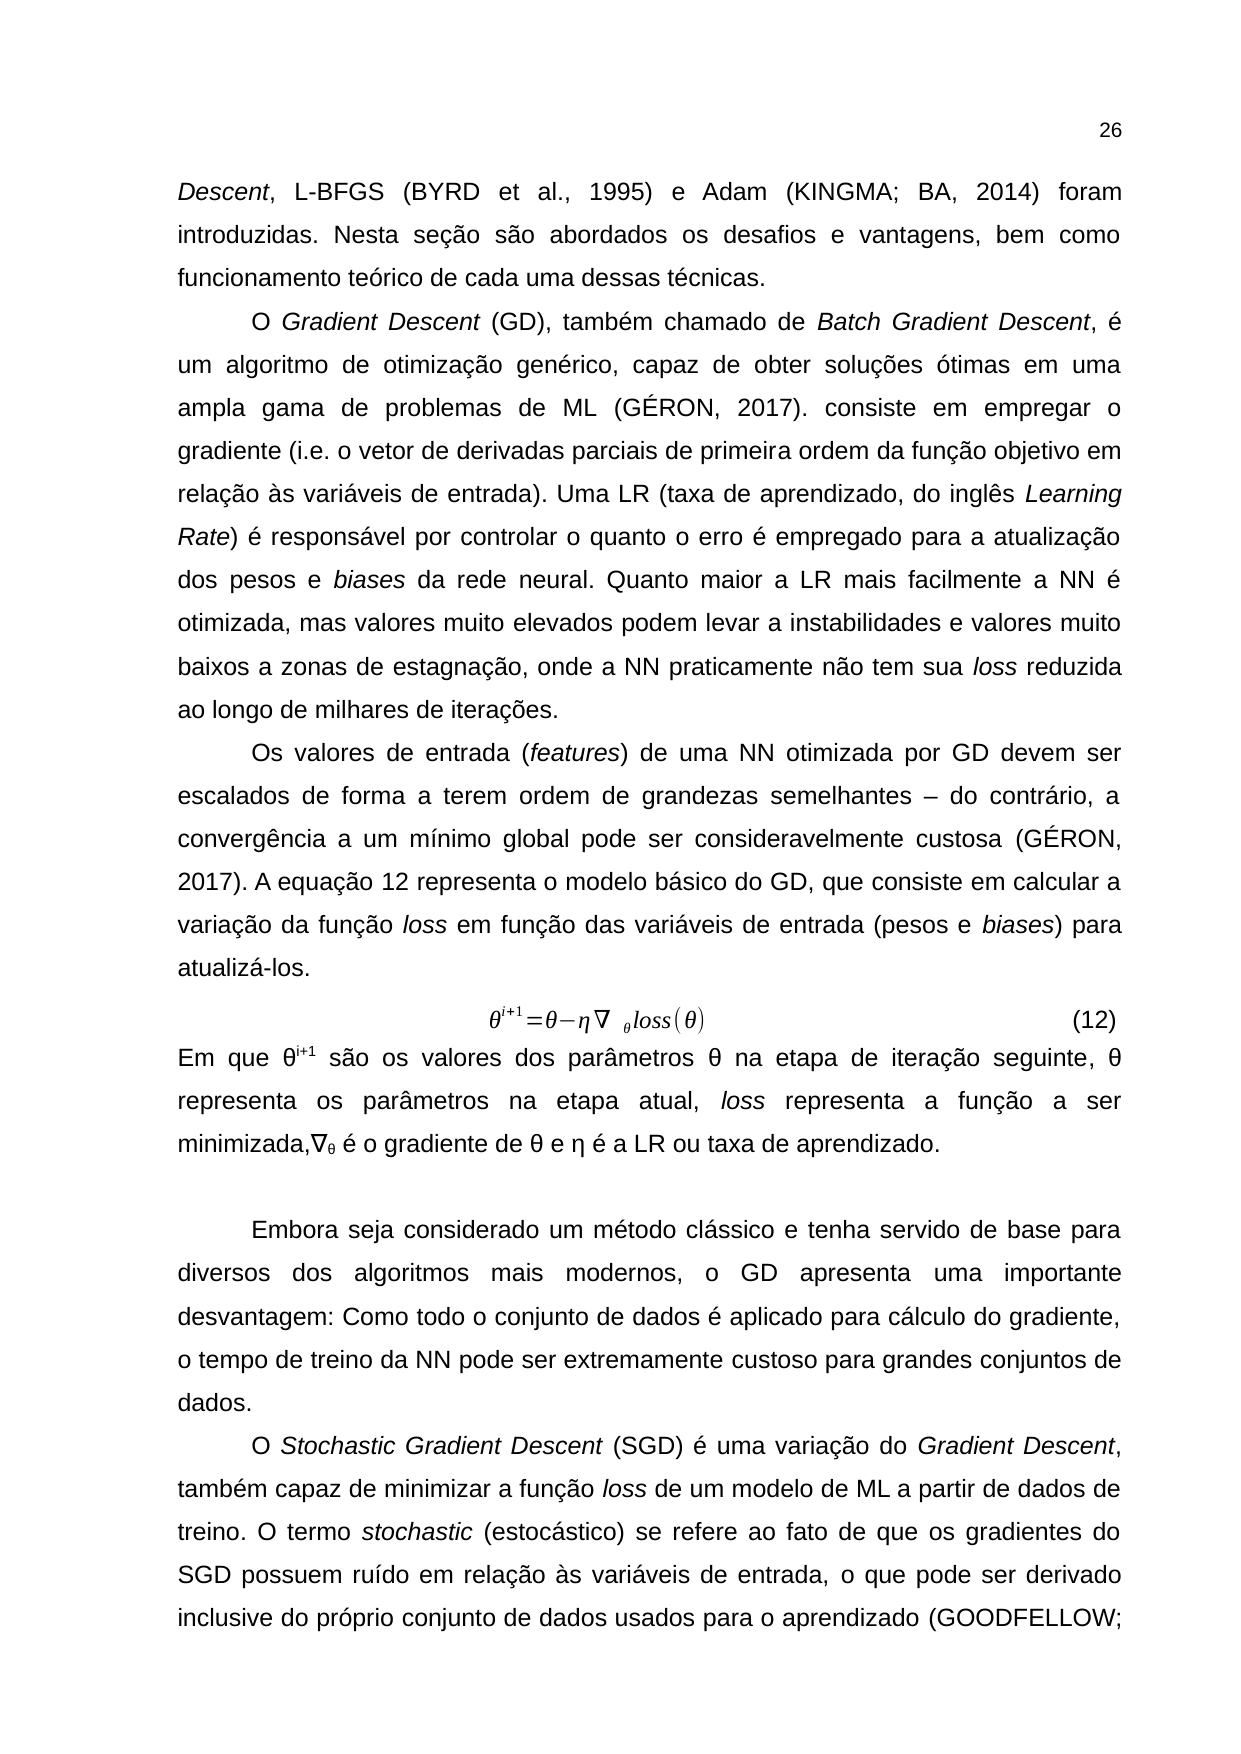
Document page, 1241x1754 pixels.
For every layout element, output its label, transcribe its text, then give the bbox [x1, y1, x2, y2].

text O Gradient Descent (GD), também chamado de Batch Gradient Descent, é um algoritmo de otimização genérico, capaz de obter soluções ótimas em uma ampla gama de problemas de ML (GÉRON, 2017). consiste em empregar o gradiente (i.e. o vetor de derivadas parciais de primeira ordem da função objetivo em relação às variáveis de entrada). Uma LR (taxa de aprendizado, do inglês Learning Rate) é responsável por controlar o quanto o erro é empregado para a atualização dos pesos e biases da rede neural. Quanto maior a LR mais facilmente a NN é otimizada, mas valores muito elevados podem levar a instabilidades e valores muito baixos a zonas de estagnação, onde a NN praticamente não tem sua loss reduzida ao longo de milhares de iterações. [177, 306, 1122, 723]
text Embora seja considerado um método clássico e tenha servido de base para diversos dos algoritmos mais modernos, o GD apresenta uma importante desvantagem: Como todo o conjunto de dados é aplicado para cálculo do gradiente, o tempo de treino da NN pode ser extremamente custoso para grandes conjuntos de dados. [177, 1215, 1122, 1417]
text Descent, L-BFGS (BYRD et al., 1995) e Adam (KINGMA; BA, 2014) foram introduzidas. Nesta seção são abordados os desafios e vantagens, bem como funcionamento teórico de cada uma dessas técnicas. [177, 177, 1122, 292]
text Os valores de entrada (features) de uma NN otimizada por GD devem ser escalados de forma a terem ordem de grandezas semelhantes – do contrário, a convergência a um mínimo global pode ser consideravelmente custosa (GÉRON, 2017). A equação 12 representa o modelo básico do GD, que consiste em calcular a variação da função loss em função das variáveis de entrada (pesos e biases) para atualizá-los. [177, 738, 1122, 982]
table_header [177, 996, 1017, 1043]
text Em que θi+1 são os valores dos parâmetros θ na etapa de iteração seguinte, θ representa os parâmetros na etapa atual, loss representa a função a ser minimizada,∇θ é o gradiente de θ e η é a LR ou taxa de aprendizado. [177, 1043, 1122, 1158]
table_header (12) [1017, 996, 1122, 1043]
text O Stochastic Gradient Descent (SGD) é uma variação do Gradient Descent, também capaz de minimizar a função loss de um modelo de ML a partir de dados de treino. O termo stochastic (estocástico) se refere ao fato de que os gradientes do SGD possuem ruído em relação às variáveis de entrada, o que pode ser derivado inclusive do próprio conjunto de dados usados para o aprendizado (GOODFELLOW; [177, 1431, 1122, 1632]
